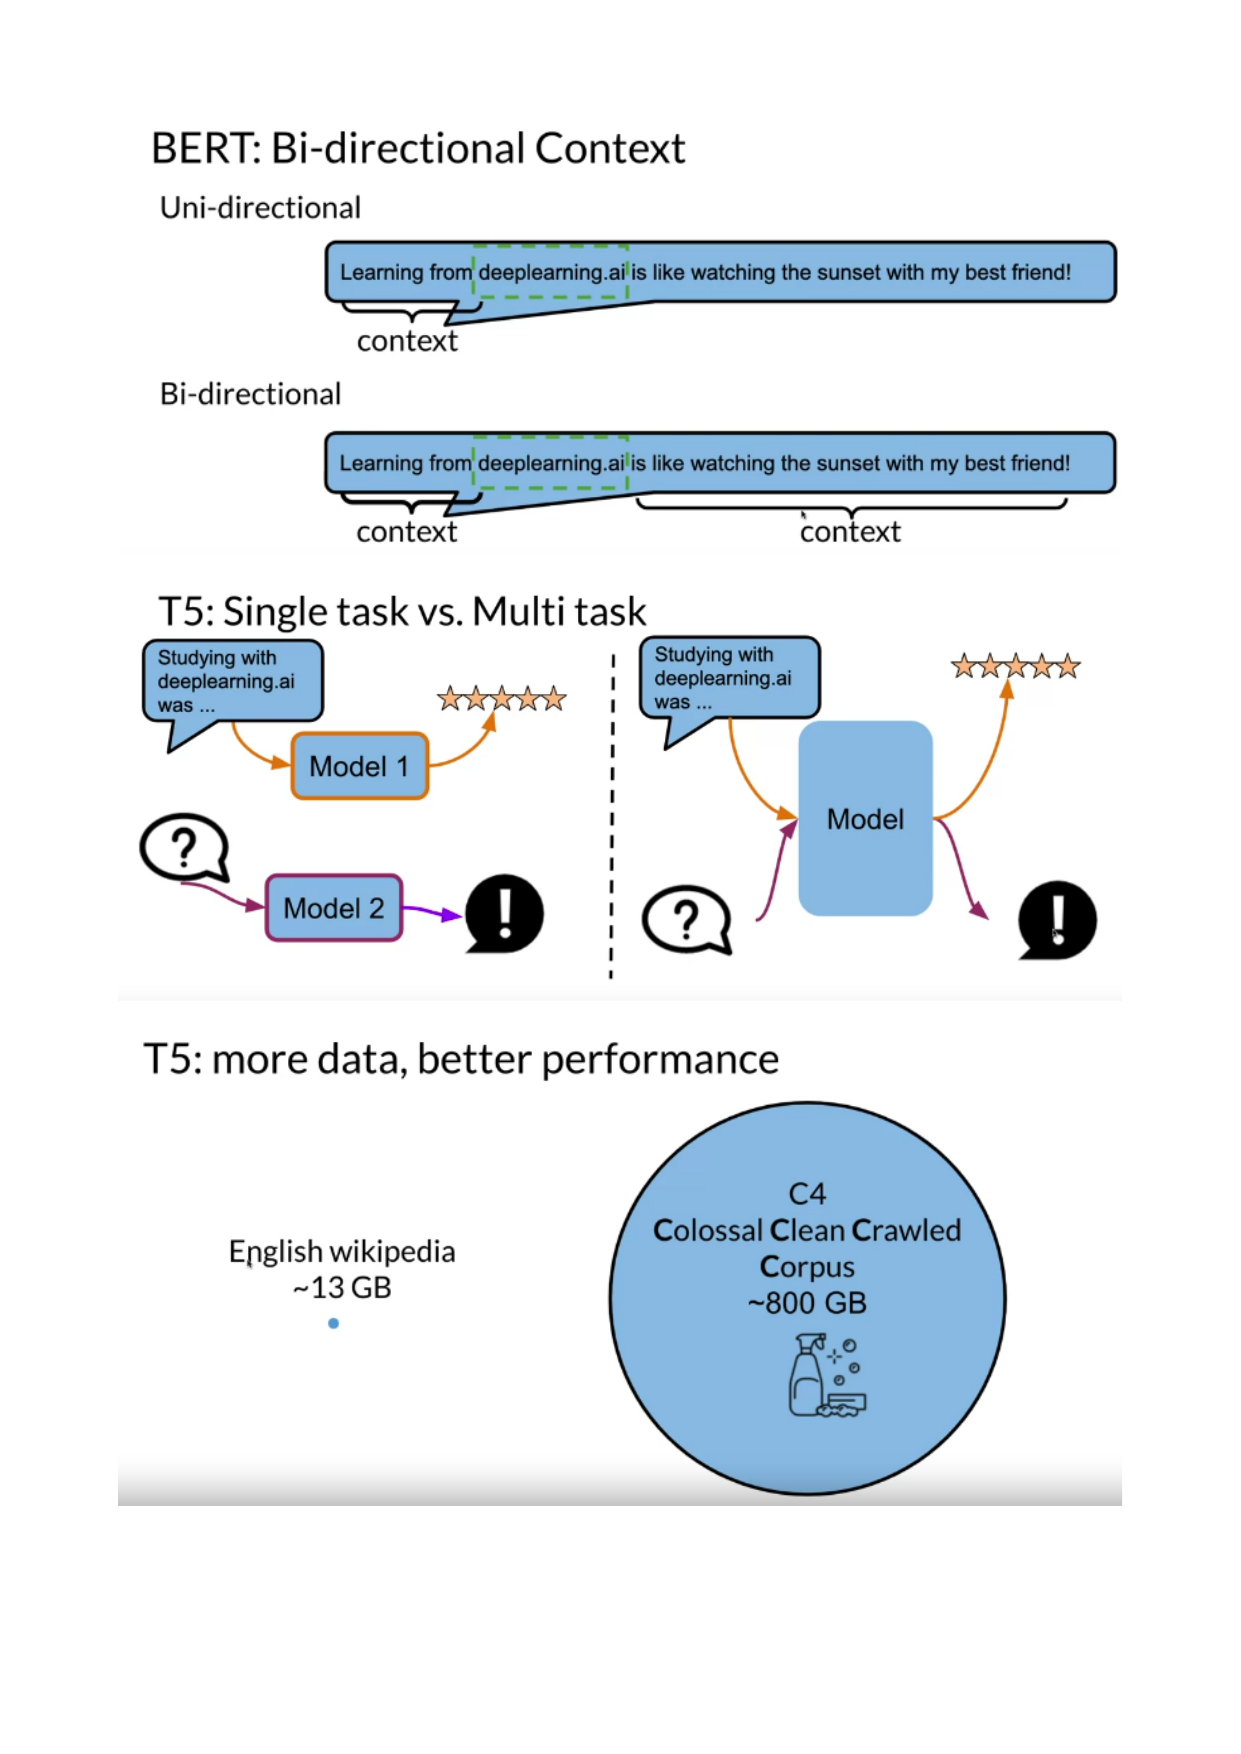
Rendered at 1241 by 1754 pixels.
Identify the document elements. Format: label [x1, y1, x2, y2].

picture [118, 118, 1123, 554]
picture [118, 1029, 1123, 1506]
picture [118, 582, 1123, 1001]
